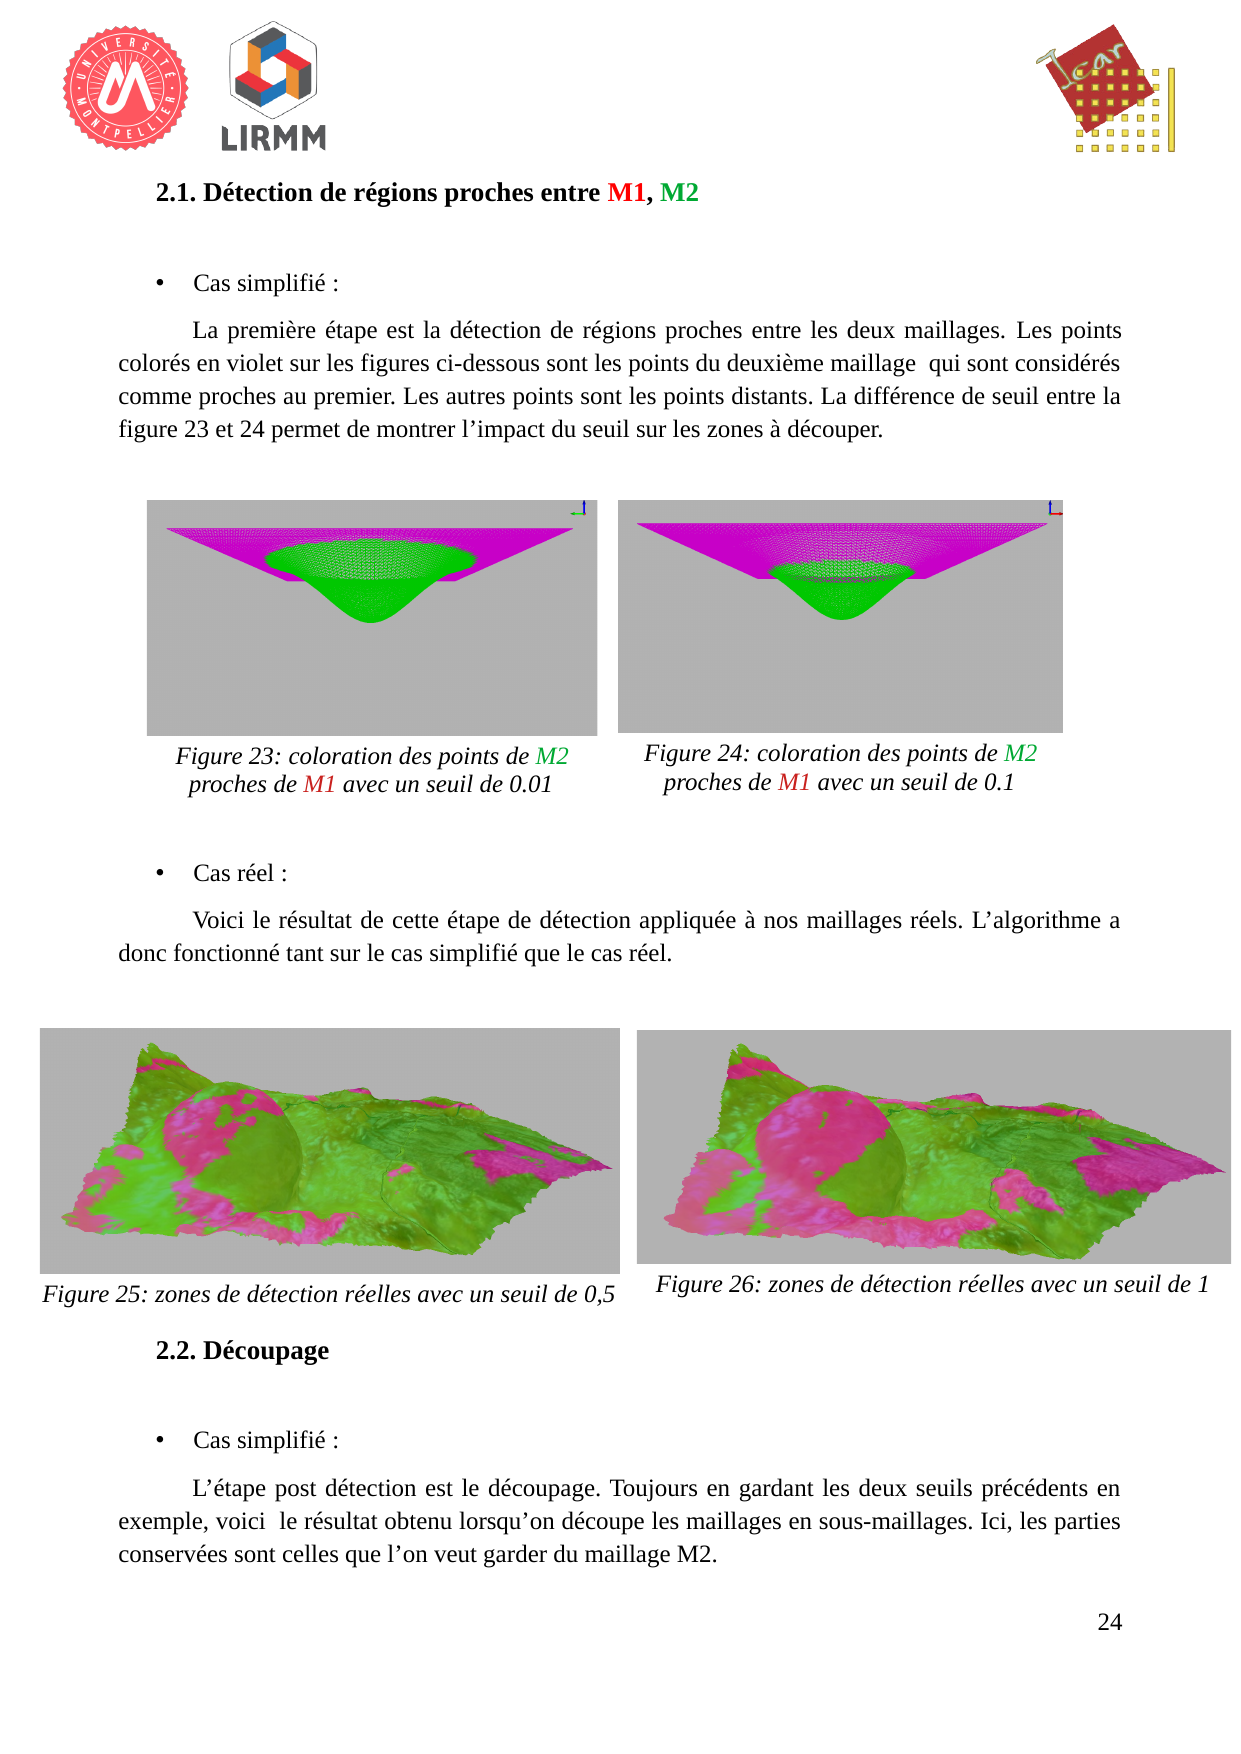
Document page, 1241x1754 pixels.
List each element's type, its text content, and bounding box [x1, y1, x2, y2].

list Cas réel : [156, 858, 1122, 887]
picture [39, 1028, 620, 1274]
text L’étape post détection est le découpage. Toujours en gardant les deux seuils précédents en exemple, voici le résultat obtenu lorsqu’on découpe les maillages en sous-maillages. Ici, les parties conservées sont celles que l’on veut garder du maillage M2. [118, 1473, 1122, 1567]
text Figure 26: zones de détection réelles avec un seuil de 1 [637, 1264, 1231, 1298]
picture [146, 500, 598, 736]
text Figure 25: zones de détection réelles avec un seuil de 0,5 [40, 1274, 620, 1308]
picture [636, 1030, 1232, 1264]
picture [618, 500, 1063, 733]
picture [1025, 6, 1177, 154]
text Figure 24: coloration des points de M2 proches de M1 avec un seuil de 0.1 [618, 733, 1063, 796]
text La première étape est la détection de régions proches entre les deux maillages. Les points colorés en violet sur les figures ci-dessous sont les points du deuxième maillage qui sont considérés comme proches au premier. Les autres points sont les points distants. La différence de seuil entre la figure 23 et 24 permet de montrer l’impact du seuil sur les zones à découper. [118, 315, 1122, 443]
subtitle 2.1. Détection de régions proches entre M1, M2 [156, 176, 1122, 207]
list Cas simplifié : [156, 1425, 1122, 1454]
picture [203, 16, 343, 155]
list Cas simplifié : [156, 268, 1122, 296]
picture [57, 13, 201, 156]
text Figure 23: coloration des points de M2 proches de M1 avec un seuil de 0.01 [147, 736, 597, 798]
text Voici le résultat de cette étape de détection appliquée à nos maillages réels. L’algorithme a donc fonctionné tant sur le cas simplifié que le cas réel. [118, 905, 1122, 967]
subtitle 2.2. Découpage [156, 1334, 1122, 1365]
